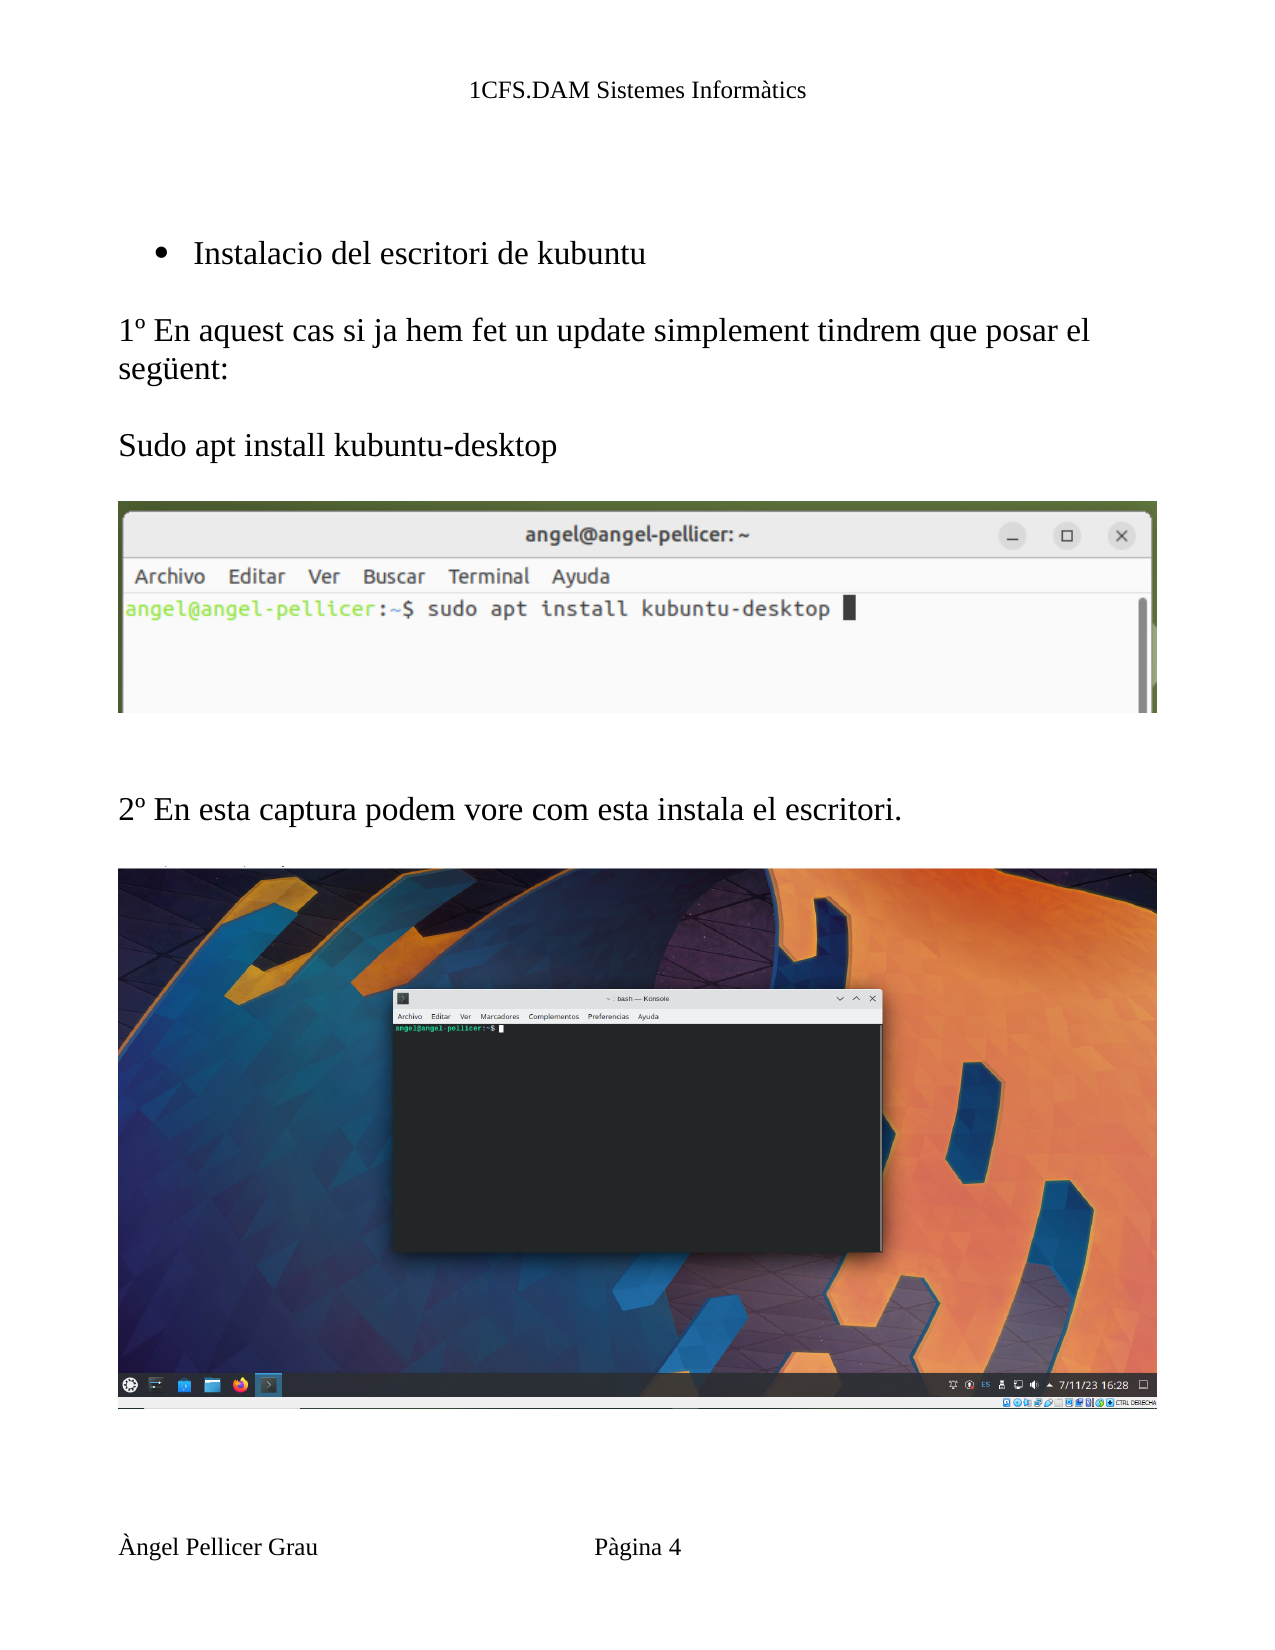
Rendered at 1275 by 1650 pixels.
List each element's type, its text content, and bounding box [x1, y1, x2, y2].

list Instalacio del escritori de kubuntu [156, 233, 1157, 271]
text Sudo apt install kubuntu-desktop [118, 425, 1157, 463]
text 2º En esta captura podem vore com esta instala el escritori. [118, 789, 1157, 828]
text 1º En aquest cas si ja hem fet un update simplement tindrem que posar el següent: [118, 310, 1157, 386]
